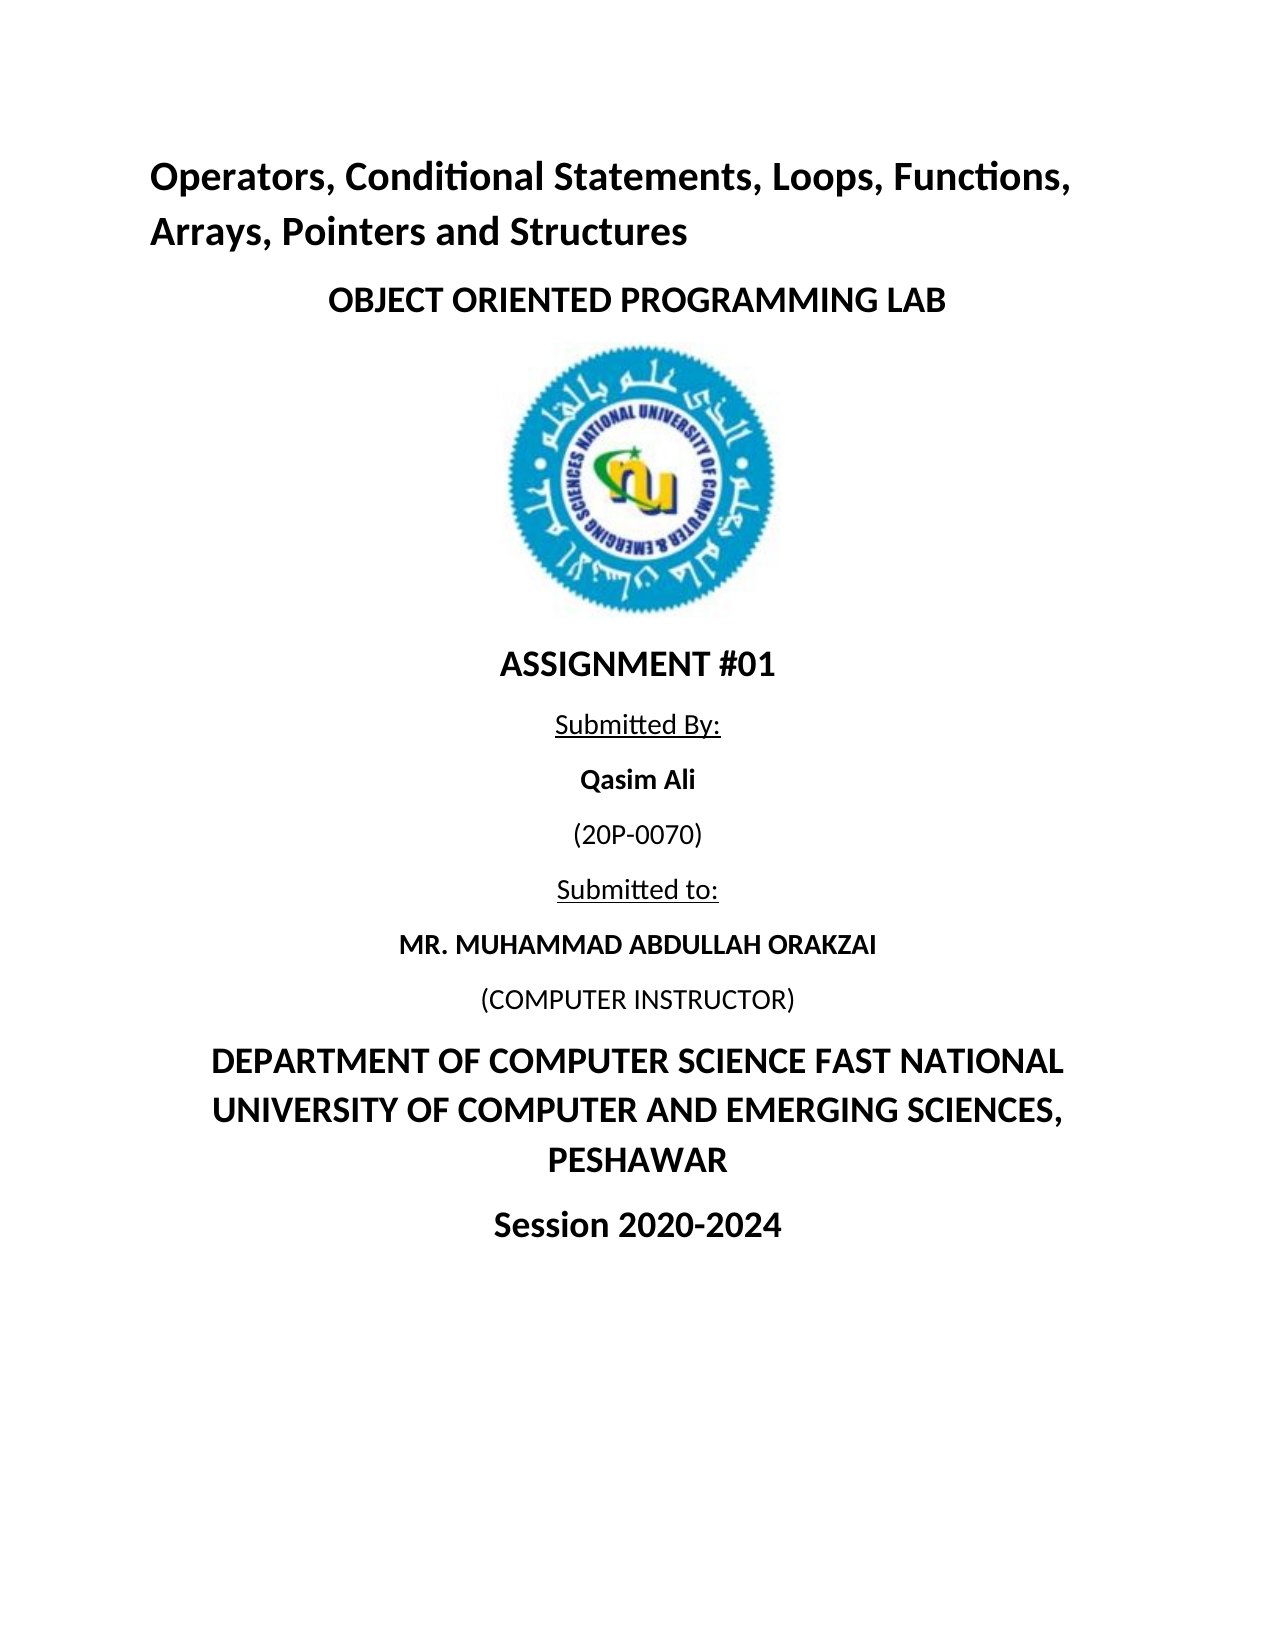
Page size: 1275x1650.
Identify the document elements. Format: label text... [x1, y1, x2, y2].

text Session 2020-2024 [211, 1201, 1065, 1247]
subtitle DEPARTMENT OF COMPUTER SCIENCE FAST NATIONAL UNIVERSITY OF COMPUTER AND EMERGING SCIENCES, PESHAWAR [211, 1037, 1065, 1182]
text (COMPUTER INSTRUCTOR) [211, 981, 1065, 1017]
subtitle Qasim Ali [211, 761, 1065, 796]
text ASSIGNMENT #01 [210, 359, 1065, 686]
subtitle Operators, Conditional Statements, Loops, Functions, Arrays, Pointers and Structures [150, 150, 1075, 256]
text (20P-0070) [211, 816, 1065, 852]
subtitle MR. MUHAMMAD ABDULLAH ORAKZAI [211, 926, 1065, 962]
text Submitted By: [211, 706, 1065, 741]
text Submitted to: [211, 871, 1065, 907]
picture [503, 342, 782, 619]
subtitle OBJECT ORIENTED PROGRAMMING LAB [210, 276, 1065, 322]
